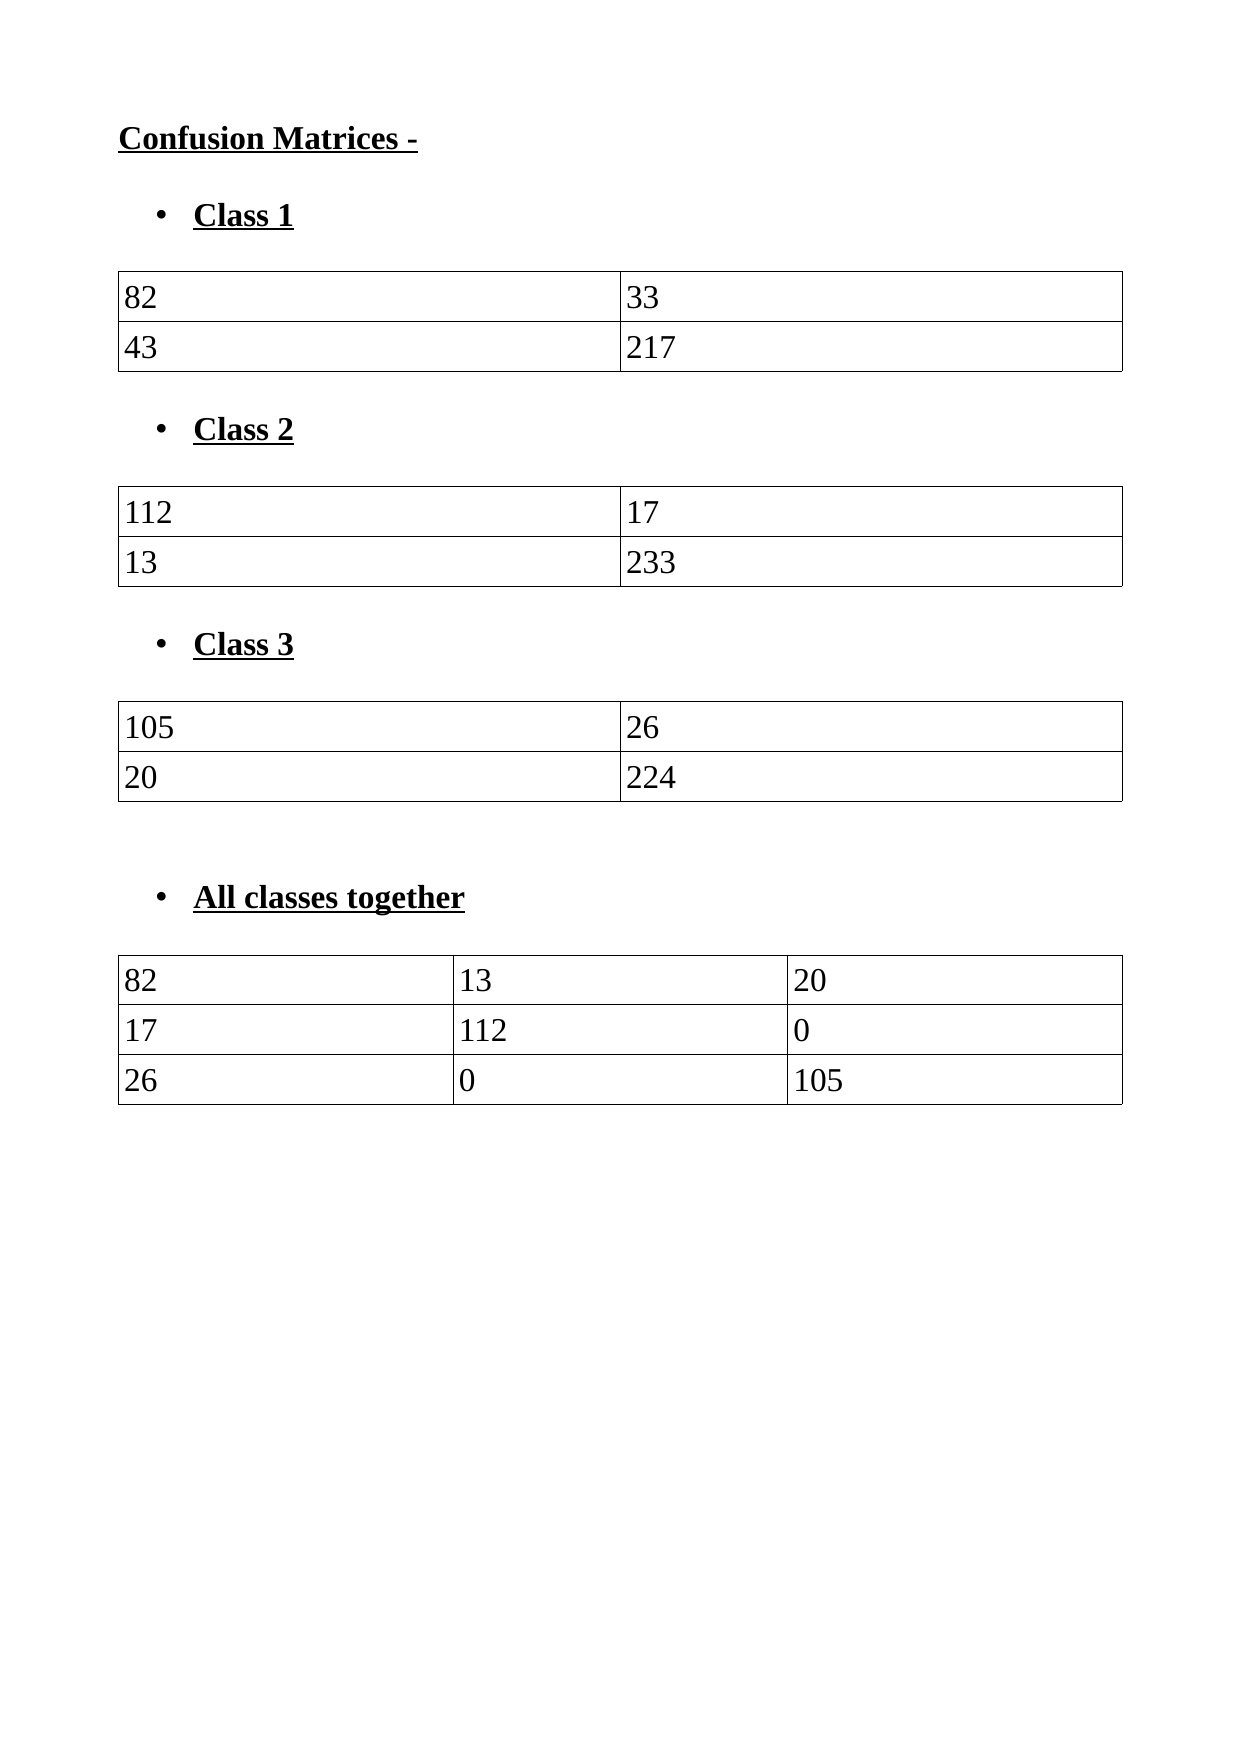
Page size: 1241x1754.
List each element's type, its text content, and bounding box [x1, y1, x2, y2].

table_header 112 [119, 487, 620, 536]
list All classes together [156, 878, 1122, 916]
table_cell 0 [454, 1055, 787, 1104]
table_cell 224 [621, 752, 1122, 801]
table_header 105 [119, 702, 620, 751]
table_cell 112 [454, 1005, 787, 1054]
table_cell 13 [119, 537, 620, 586]
table_header 17 [621, 487, 1122, 536]
table_header 33 [621, 272, 1122, 321]
table_header 82 [119, 272, 620, 321]
table_cell 17 [119, 1005, 453, 1054]
list Class 3 [156, 624, 1122, 663]
table_cell 20 [119, 752, 620, 801]
table_cell 233 [621, 537, 1122, 586]
table_header 82 [119, 956, 453, 1004]
table_header 20 [788, 956, 1122, 1004]
table_cell 217 [621, 322, 1122, 371]
text Confusion Matrices - [118, 118, 1122, 156]
table_cell 43 [119, 322, 620, 371]
table_cell 26 [119, 1055, 453, 1104]
table_cell 105 [788, 1055, 1122, 1104]
list Class 2 [156, 410, 1122, 448]
table_header 26 [621, 702, 1122, 751]
list Class 1 [156, 195, 1122, 233]
table_cell 0 [788, 1005, 1122, 1054]
table_header 13 [454, 956, 787, 1004]
